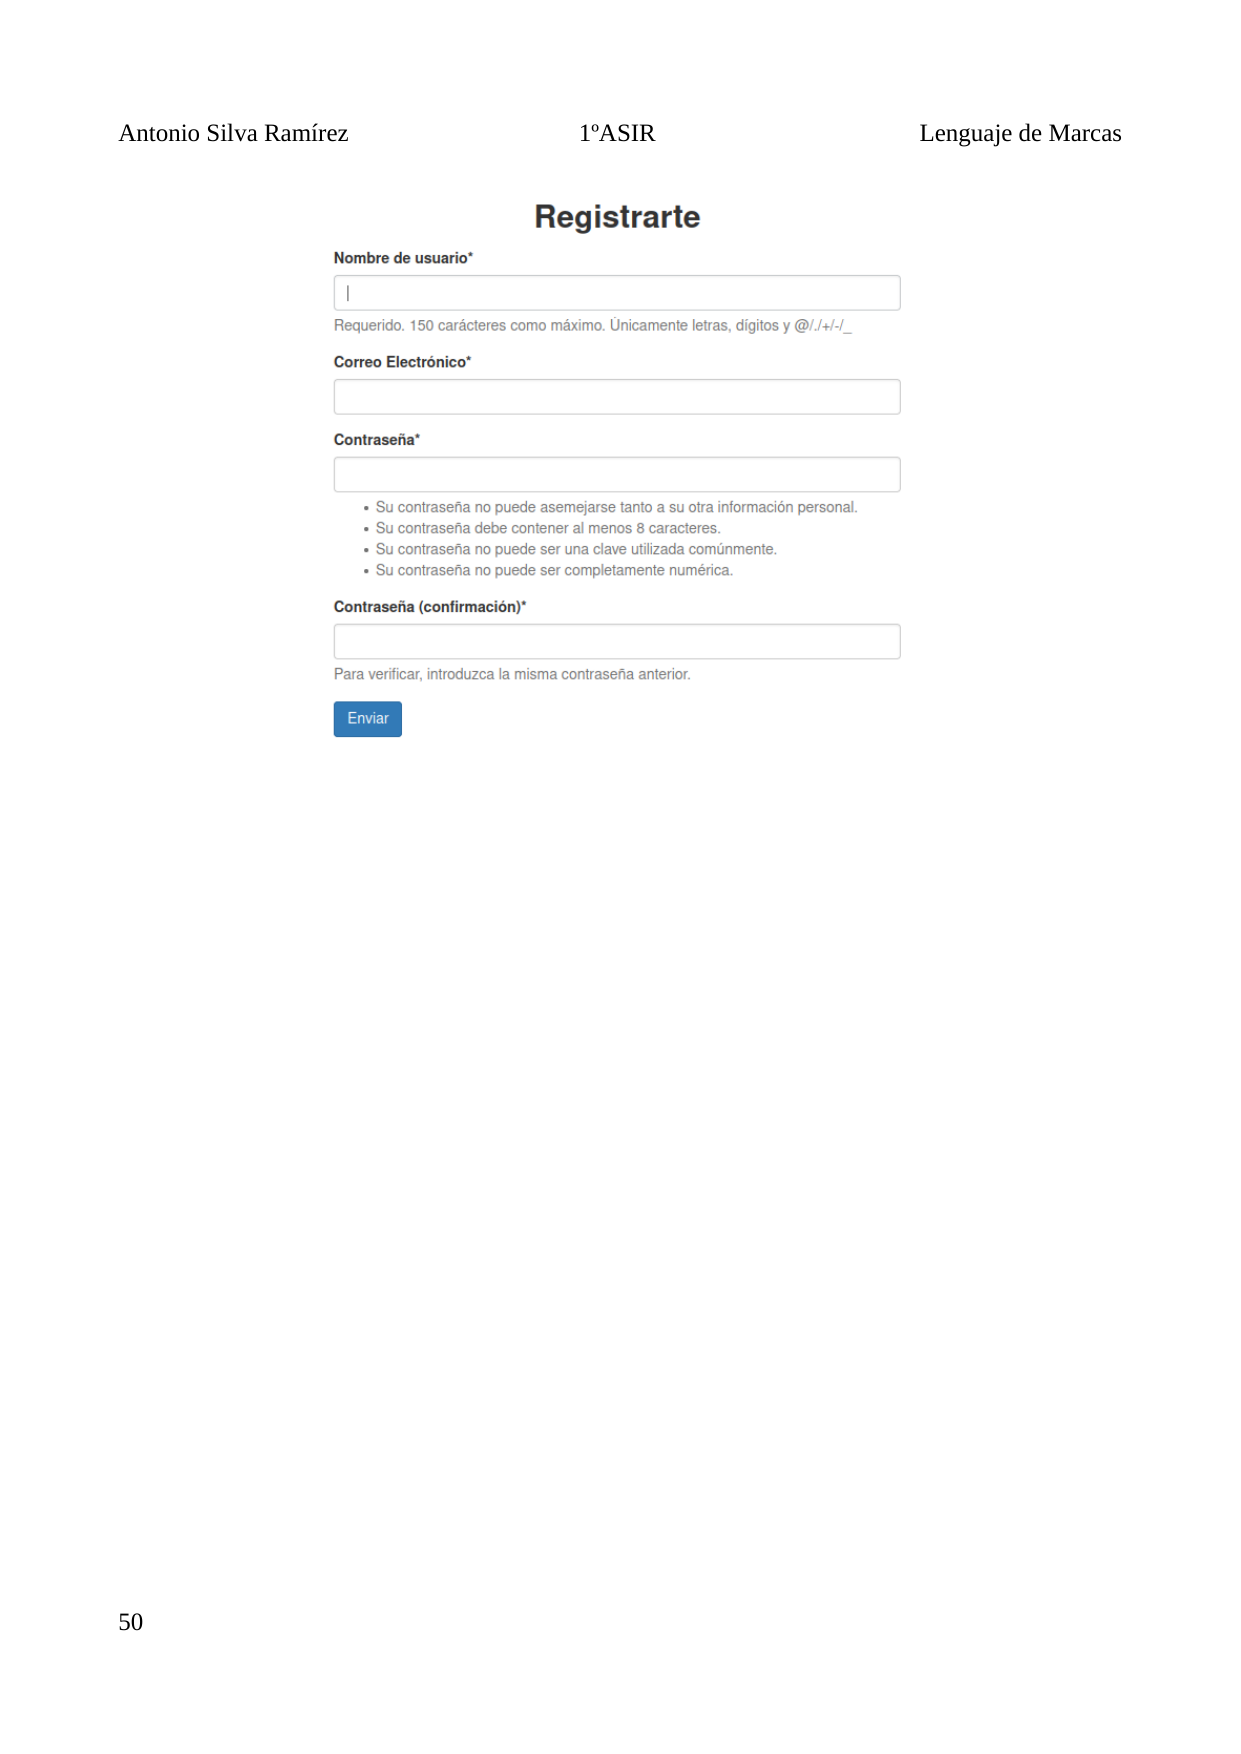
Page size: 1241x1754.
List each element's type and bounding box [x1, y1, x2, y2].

picture [276, 193, 924, 755]
